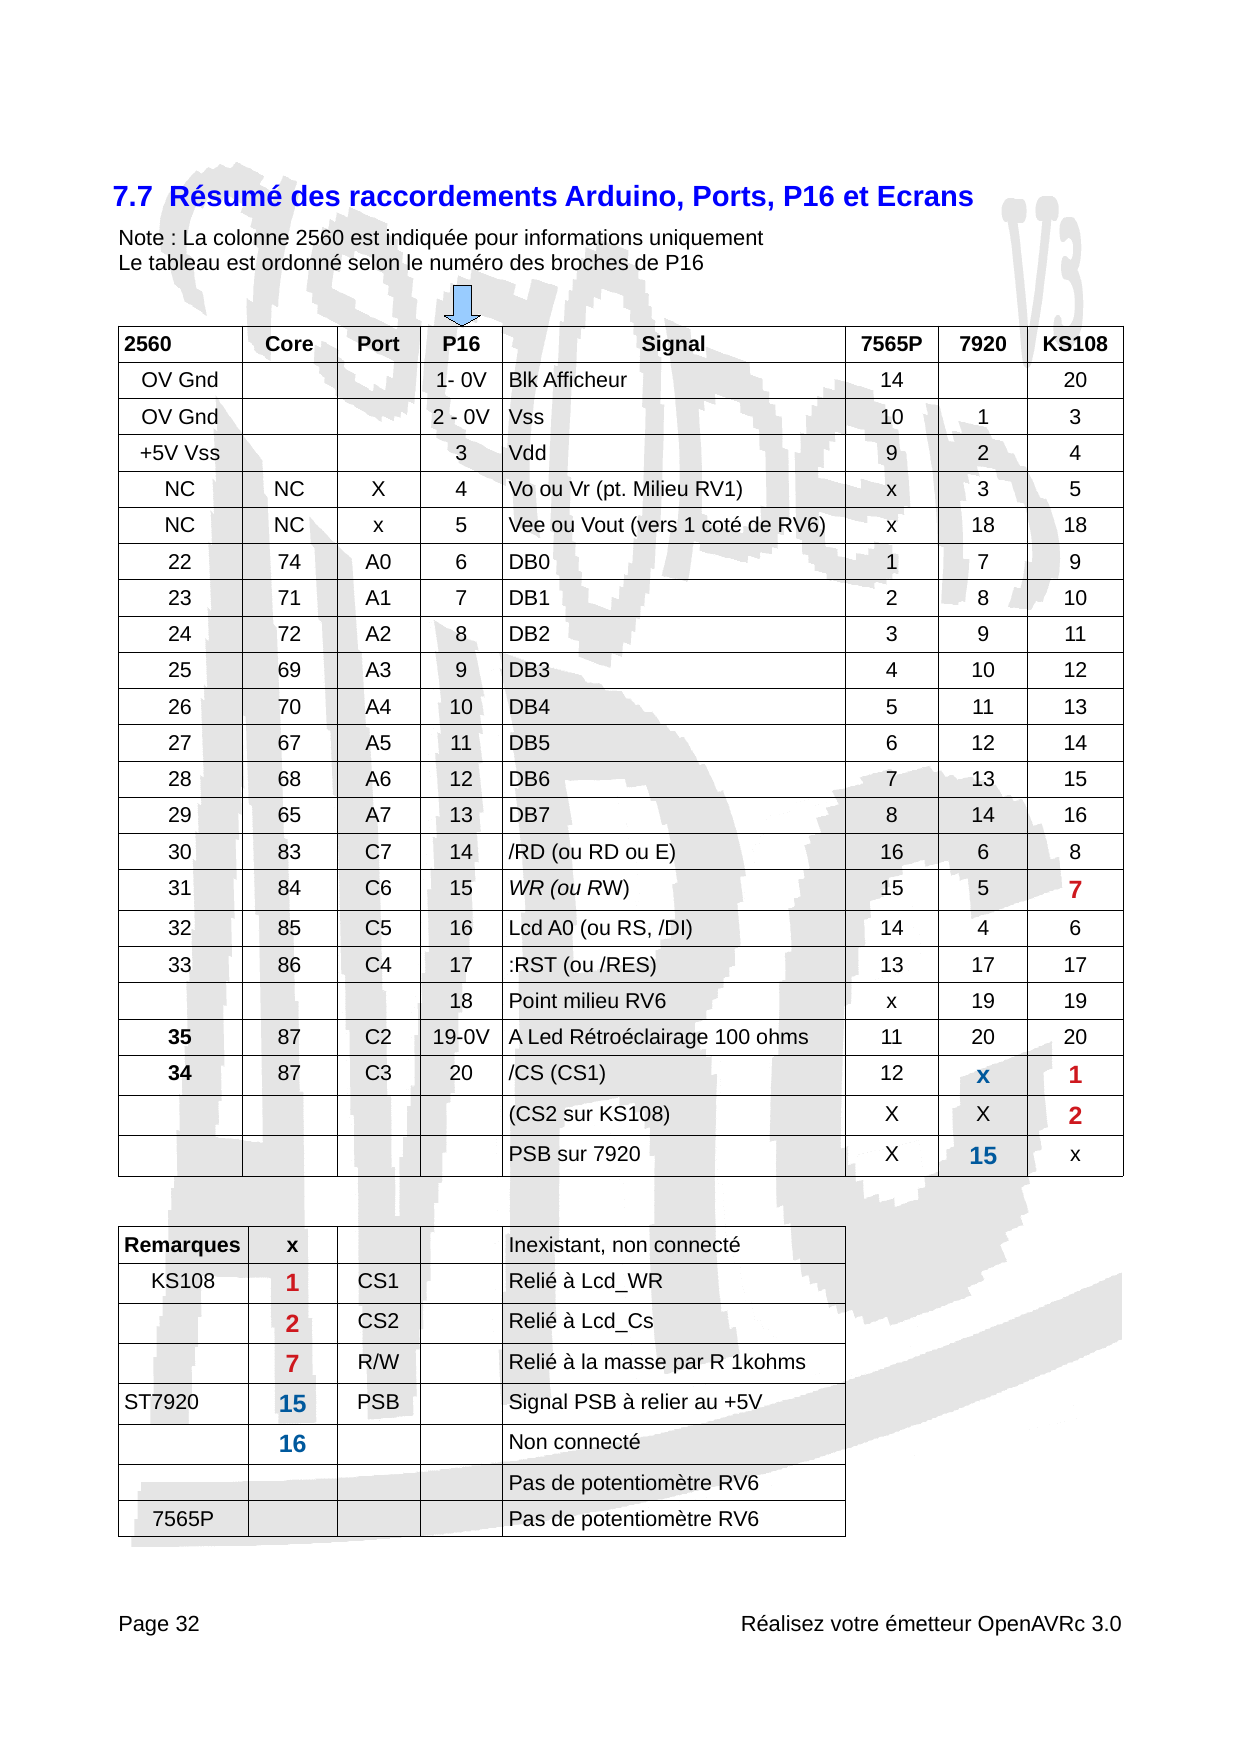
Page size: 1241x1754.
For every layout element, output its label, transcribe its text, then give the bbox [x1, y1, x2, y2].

table_cell C7 [338, 834, 420, 869]
table_cell DB0 [503, 544, 845, 579]
table_cell 2 [939, 435, 1027, 471]
table_cell [249, 1465, 337, 1500]
table_cell 9 [846, 435, 938, 471]
table_cell 14 [939, 798, 1027, 833]
table_cell 23 [119, 580, 242, 616]
table_cell 14 [1028, 725, 1123, 761]
table_cell A4 [338, 689, 420, 724]
table_cell [119, 1465, 248, 1500]
table_cell [421, 1096, 502, 1135]
table_cell 83 [243, 834, 337, 869]
table_cell 84 [243, 870, 337, 910]
table_cell [421, 1344, 502, 1383]
table_cell 15 [249, 1384, 337, 1424]
table_header [338, 1227, 420, 1262]
table_cell [338, 363, 420, 398]
table_cell 13 [846, 947, 938, 982]
table_cell [421, 1264, 502, 1303]
table_header P16 [421, 327, 502, 362]
table_cell 3 [421, 435, 502, 471]
table_cell 16 [249, 1425, 337, 1464]
table_cell [119, 983, 242, 1018]
table_cell 3 [939, 472, 1027, 507]
table_cell 20 [1028, 363, 1123, 398]
table_cell Lcd A0 (ou RS, /DI) [503, 911, 845, 946]
table_cell X [939, 1096, 1027, 1135]
table_cell 7 [939, 544, 1027, 579]
table_cell 6 [846, 725, 938, 761]
table_cell 69 [243, 653, 337, 688]
table_cell /CS (CS1) [503, 1056, 845, 1095]
table_cell CS1 [338, 1264, 420, 1303]
table_cell +5V Vss [119, 435, 242, 471]
table_cell 8 [939, 580, 1027, 616]
table_header KS108 [1028, 327, 1123, 362]
table_cell 72 [243, 617, 337, 652]
table_cell C3 [338, 1056, 420, 1095]
table_cell x [846, 983, 938, 1018]
table_cell 9 [421, 653, 502, 688]
table_cell 7565P [119, 1501, 248, 1536]
table_cell 14 [846, 363, 938, 398]
table_cell 10 [421, 689, 502, 724]
table_cell [338, 1465, 420, 1500]
table_cell 19 [939, 983, 1027, 1018]
table_cell 15 [846, 870, 938, 910]
table_cell 1 [846, 544, 938, 579]
table_cell NC [243, 508, 337, 543]
table_cell x [338, 508, 420, 543]
table_cell 5 [1028, 472, 1123, 507]
table_cell 4 [421, 472, 502, 507]
table_cell X [846, 1096, 938, 1135]
table_cell 15 [939, 1136, 1027, 1176]
table_cell R/W [338, 1344, 420, 1383]
table_cell [939, 363, 1027, 398]
table_cell 34 [119, 1056, 242, 1095]
table_cell 12 [939, 725, 1027, 761]
table_cell C2 [338, 1020, 420, 1055]
table_cell OV Gnd [119, 399, 242, 434]
table_cell PSB sur 7920 [503, 1136, 845, 1176]
table_cell 13 [421, 798, 502, 833]
table_cell A6 [338, 762, 420, 797]
table_cell 24 [119, 617, 242, 652]
table_cell 27 [119, 725, 242, 761]
table_cell 14 [421, 834, 502, 869]
table_cell 8 [421, 617, 502, 652]
table_cell 87 [243, 1020, 337, 1055]
table_cell [338, 1136, 420, 1176]
table_cell [338, 1425, 420, 1464]
table_cell Relié à Lcd_Cs [503, 1304, 845, 1343]
table_cell 1 [249, 1264, 337, 1303]
table_cell x [846, 508, 938, 543]
table_cell 7 [249, 1344, 337, 1383]
table_cell [421, 1425, 502, 1464]
table_cell 8 [1028, 834, 1123, 869]
table_cell 11 [846, 1020, 938, 1055]
table_cell 11 [421, 725, 502, 761]
table_cell 2 [249, 1304, 337, 1343]
table_cell A7 [338, 798, 420, 833]
table_cell [243, 363, 337, 398]
table_header 7565P [846, 327, 938, 362]
table_cell 15 [421, 870, 502, 910]
table_cell 28 [119, 762, 242, 797]
table_cell DB6 [503, 762, 845, 797]
table_cell 2 [846, 580, 938, 616]
table_cell NC [119, 472, 242, 507]
table_cell [249, 1501, 337, 1536]
table_cell A5 [338, 725, 420, 761]
table_header 2560 [119, 327, 242, 362]
table_cell (CS2 sur KS108) [503, 1096, 845, 1135]
table_cell 19 [1028, 983, 1123, 1018]
table_cell :RST (ou /RES) [503, 947, 845, 982]
table_cell 85 [243, 911, 337, 946]
table_cell DB5 [503, 725, 845, 761]
table_cell DB2 [503, 617, 845, 652]
table_cell 22 [119, 544, 242, 579]
table_cell 9 [939, 617, 1027, 652]
table_cell CS2 [338, 1304, 420, 1343]
table_cell [243, 1096, 337, 1135]
table_cell Pas de potentiomètre RV6 [503, 1501, 845, 1536]
table_cell 10 [939, 653, 1027, 688]
table_cell 10 [1028, 580, 1123, 616]
table_cell 6 [939, 834, 1027, 869]
table_cell 13 [1028, 689, 1123, 724]
table_cell 12 [1028, 653, 1123, 688]
table_cell 20 [939, 1020, 1027, 1055]
table_cell OV Gnd [119, 363, 242, 398]
table_cell [243, 435, 337, 471]
table_cell Vo ou Vr (pt. Milieu RV1) [503, 472, 845, 507]
table_cell 16 [846, 834, 938, 869]
table_cell [338, 1501, 420, 1536]
table_cell 4 [939, 911, 1027, 946]
table_cell C6 [338, 870, 420, 910]
table_cell 18 [421, 983, 502, 1018]
table_cell 4 [1028, 435, 1123, 471]
table_cell 9 [1028, 544, 1123, 579]
table_cell [243, 983, 337, 1018]
table_cell 12 [421, 762, 502, 797]
table_header Remarques [119, 1227, 248, 1262]
table_cell 33 [119, 947, 242, 982]
table_cell PSB [338, 1384, 420, 1424]
table_cell 20 [1028, 1020, 1123, 1055]
table_cell 2 - 0V [421, 399, 502, 434]
table_cell X [338, 472, 420, 507]
table_cell DB1 [503, 580, 845, 616]
table_cell 67 [243, 725, 337, 761]
table_cell [119, 1136, 242, 1176]
table_cell 17 [1028, 947, 1123, 982]
table_cell Pas de potentiomètre RV6 [503, 1465, 845, 1500]
table_cell 5 [939, 870, 1027, 910]
table_cell 1 [939, 399, 1027, 434]
table_cell 11 [939, 689, 1027, 724]
subtitle 7.7 Résumé des raccordements Arduino, Ports, P16 et Ecrans [112, 179, 1122, 212]
table_cell 5 [846, 689, 938, 724]
table_cell KS108 [119, 1264, 248, 1303]
table_cell 32 [119, 911, 242, 946]
table_cell [243, 399, 337, 434]
table_cell DB4 [503, 689, 845, 724]
table_cell 19-0V [421, 1020, 502, 1055]
table_cell 86 [243, 947, 337, 982]
table_cell 25 [119, 653, 242, 688]
table_cell 3 [846, 617, 938, 652]
table_cell A Led Rétroéclairage 100 ohms [503, 1020, 845, 1055]
table_cell 13 [939, 762, 1027, 797]
table_cell 35 [119, 1020, 242, 1055]
table_cell X [846, 1136, 938, 1176]
table_cell Vee ou Vout (vers 1 coté de RV6) [503, 508, 845, 543]
table_cell 12 [846, 1056, 938, 1095]
table_cell 17 [421, 947, 502, 982]
table_cell Relié à la masse par R 1kohms [503, 1344, 845, 1383]
table_cell DB3 [503, 653, 845, 688]
table_header x [249, 1227, 337, 1262]
table_cell WR (ou RW) [503, 870, 845, 910]
table_cell [421, 1136, 502, 1176]
table_cell 7 [421, 580, 502, 616]
table_cell 16 [1028, 798, 1123, 833]
table_cell Relié à Lcd_WR [503, 1264, 845, 1303]
table_cell [119, 1425, 248, 1464]
table_cell Blk Afficheur [503, 363, 845, 398]
table_header Inexistant, non connecté [503, 1227, 845, 1262]
table_cell 29 [119, 798, 242, 833]
table_cell 16 [421, 911, 502, 946]
table_cell [421, 1304, 502, 1343]
text Le tableau est ordonné selon le numéro des broches de P16 [118, 250, 1122, 275]
table_cell [338, 1096, 420, 1135]
table_cell 26 [119, 689, 242, 724]
table_cell 15 [1028, 762, 1123, 797]
table_cell x [846, 472, 938, 507]
table_cell 11 [1028, 617, 1123, 652]
table_cell 74 [243, 544, 337, 579]
table_cell 3 [1028, 399, 1123, 434]
table_cell 7 [846, 762, 938, 797]
table_cell A0 [338, 544, 420, 579]
table_cell 1 [1028, 1056, 1123, 1095]
table_cell 65 [243, 798, 337, 833]
table_cell 4 [846, 653, 938, 688]
table_cell A2 [338, 617, 420, 652]
table_cell Vss [503, 399, 845, 434]
table_cell /RD (ou RD ou E) [503, 834, 845, 869]
table_cell [421, 1384, 502, 1424]
table_cell x [939, 1056, 1027, 1095]
table_cell [421, 1465, 502, 1500]
table_cell Signal PSB à relier au +5V [503, 1384, 845, 1424]
table_cell 10 [846, 399, 938, 434]
table_cell 20 [421, 1056, 502, 1095]
table_cell 18 [1028, 508, 1123, 543]
table_cell 70 [243, 689, 337, 724]
table_cell 17 [939, 947, 1027, 982]
table_cell 30 [119, 834, 242, 869]
table_cell NC [243, 472, 337, 507]
table_cell NC [119, 508, 242, 543]
table_cell 5 [421, 508, 502, 543]
table_cell [119, 1344, 248, 1383]
table_cell Vdd [503, 435, 845, 471]
text Note : La colonne 2560 est indiquée pour informations uniquement [118, 225, 1122, 250]
table_header [421, 1227, 502, 1262]
table_cell [421, 1501, 502, 1536]
table_cell 7 [1028, 870, 1123, 910]
table_cell 18 [939, 508, 1027, 543]
table_cell Non connecté [503, 1425, 845, 1464]
table_cell Point milieu RV6 [503, 983, 845, 1018]
table_cell C5 [338, 911, 420, 946]
table_cell [338, 435, 420, 471]
table_cell A1 [338, 580, 420, 616]
table_cell x [1028, 1136, 1123, 1176]
table_cell ST7920 [119, 1384, 248, 1424]
table_cell 2 [1028, 1096, 1123, 1135]
table_header Signal [503, 327, 845, 362]
table_cell 68 [243, 762, 337, 797]
table_header Core [243, 327, 337, 362]
table_cell DB7 [503, 798, 845, 833]
table_cell 87 [243, 1056, 337, 1095]
table_cell 14 [846, 911, 938, 946]
table_cell 6 [1028, 911, 1123, 946]
table_cell 1- 0V [421, 363, 502, 398]
table_cell 31 [119, 870, 242, 910]
table_cell [338, 983, 420, 1018]
table_cell 6 [421, 544, 502, 579]
table_cell 71 [243, 580, 337, 616]
table_header 7920 [939, 327, 1027, 362]
table_cell [119, 1096, 242, 1135]
table_cell [338, 399, 420, 434]
table_cell C4 [338, 947, 420, 982]
table_cell [119, 1304, 248, 1343]
table_cell A3 [338, 653, 420, 688]
table_cell [243, 1136, 337, 1176]
table_cell 8 [846, 798, 938, 833]
table_header Port [338, 327, 420, 362]
